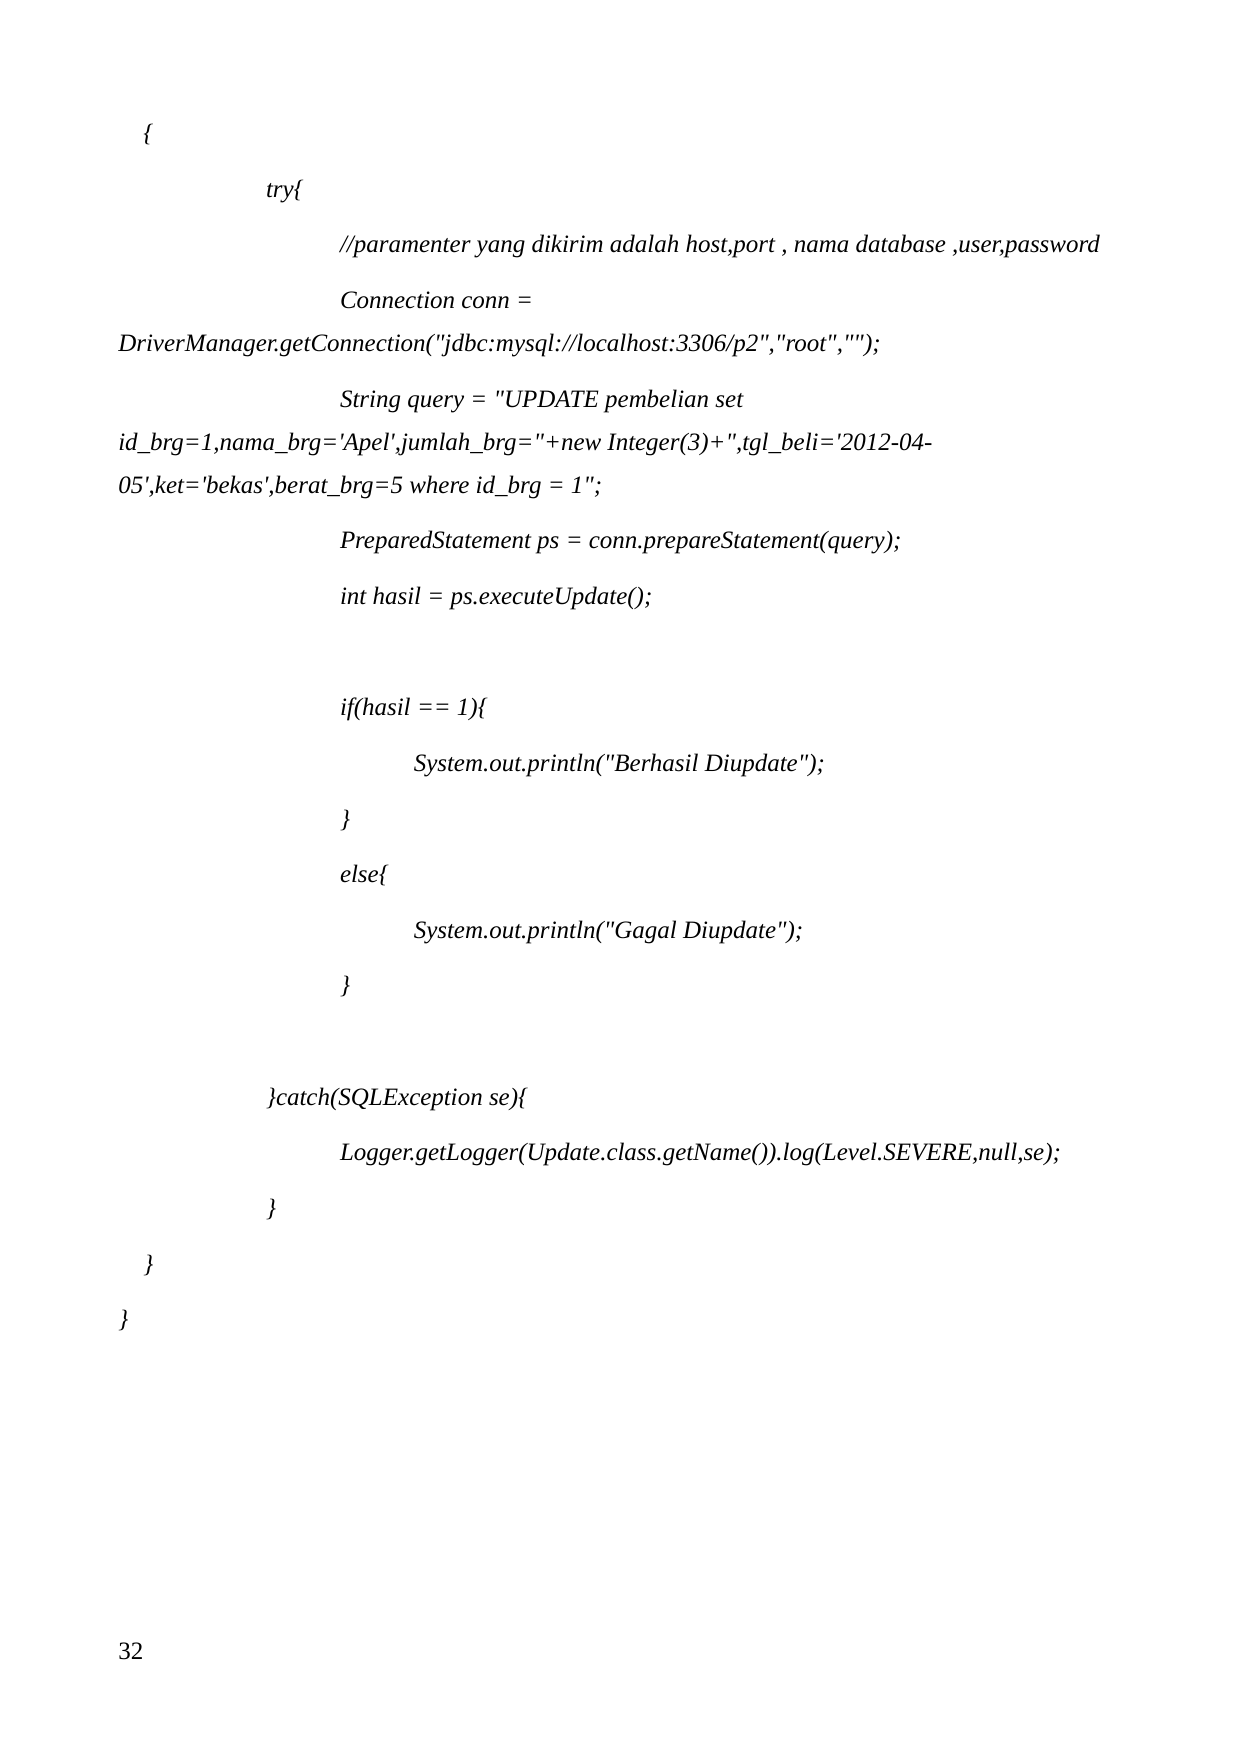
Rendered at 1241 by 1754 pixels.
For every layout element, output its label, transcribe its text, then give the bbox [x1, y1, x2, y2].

text if(hasil == 1){ [118, 692, 1122, 721]
text System.out.println("Berhasil Diupdate"); [118, 748, 1122, 777]
text Connection conn = DriverManager.getConnection("jdbc:mysql://localhost:3306/p2","root",""); [118, 285, 1122, 357]
text }catch(SQLException se){ [118, 1082, 1122, 1111]
text } [118, 1304, 1122, 1333]
text try{ [118, 174, 1122, 202]
text else{ [118, 859, 1122, 888]
text } [118, 1249, 1122, 1277]
text int hasil = ps.executeUpdate(); [118, 581, 1122, 610]
text System.out.println("Gagal Diupdate"); [118, 915, 1122, 944]
text //paramenter yang dikirim adalah host,port , nama database ,user,password [118, 229, 1122, 258]
text Logger.getLogger(Update.class.getName()).log(Level.SEVERE,null,se); [118, 1137, 1122, 1166]
text } [118, 1193, 1122, 1222]
text String query = "UPDATE pembelian set id_brg=1,nama_brg='Apel',jumlah_brg="+new Integer(3)+",tgl_beli='2012-04-05',ket='bekas',berat_brg=5 where id_brg = 1"; [118, 384, 1122, 499]
text } [118, 804, 1122, 832]
text { [118, 118, 1122, 147]
text PreparedStatement ps = conn.prepareStatement(query); [118, 526, 1122, 554]
text } [118, 971, 1122, 999]
